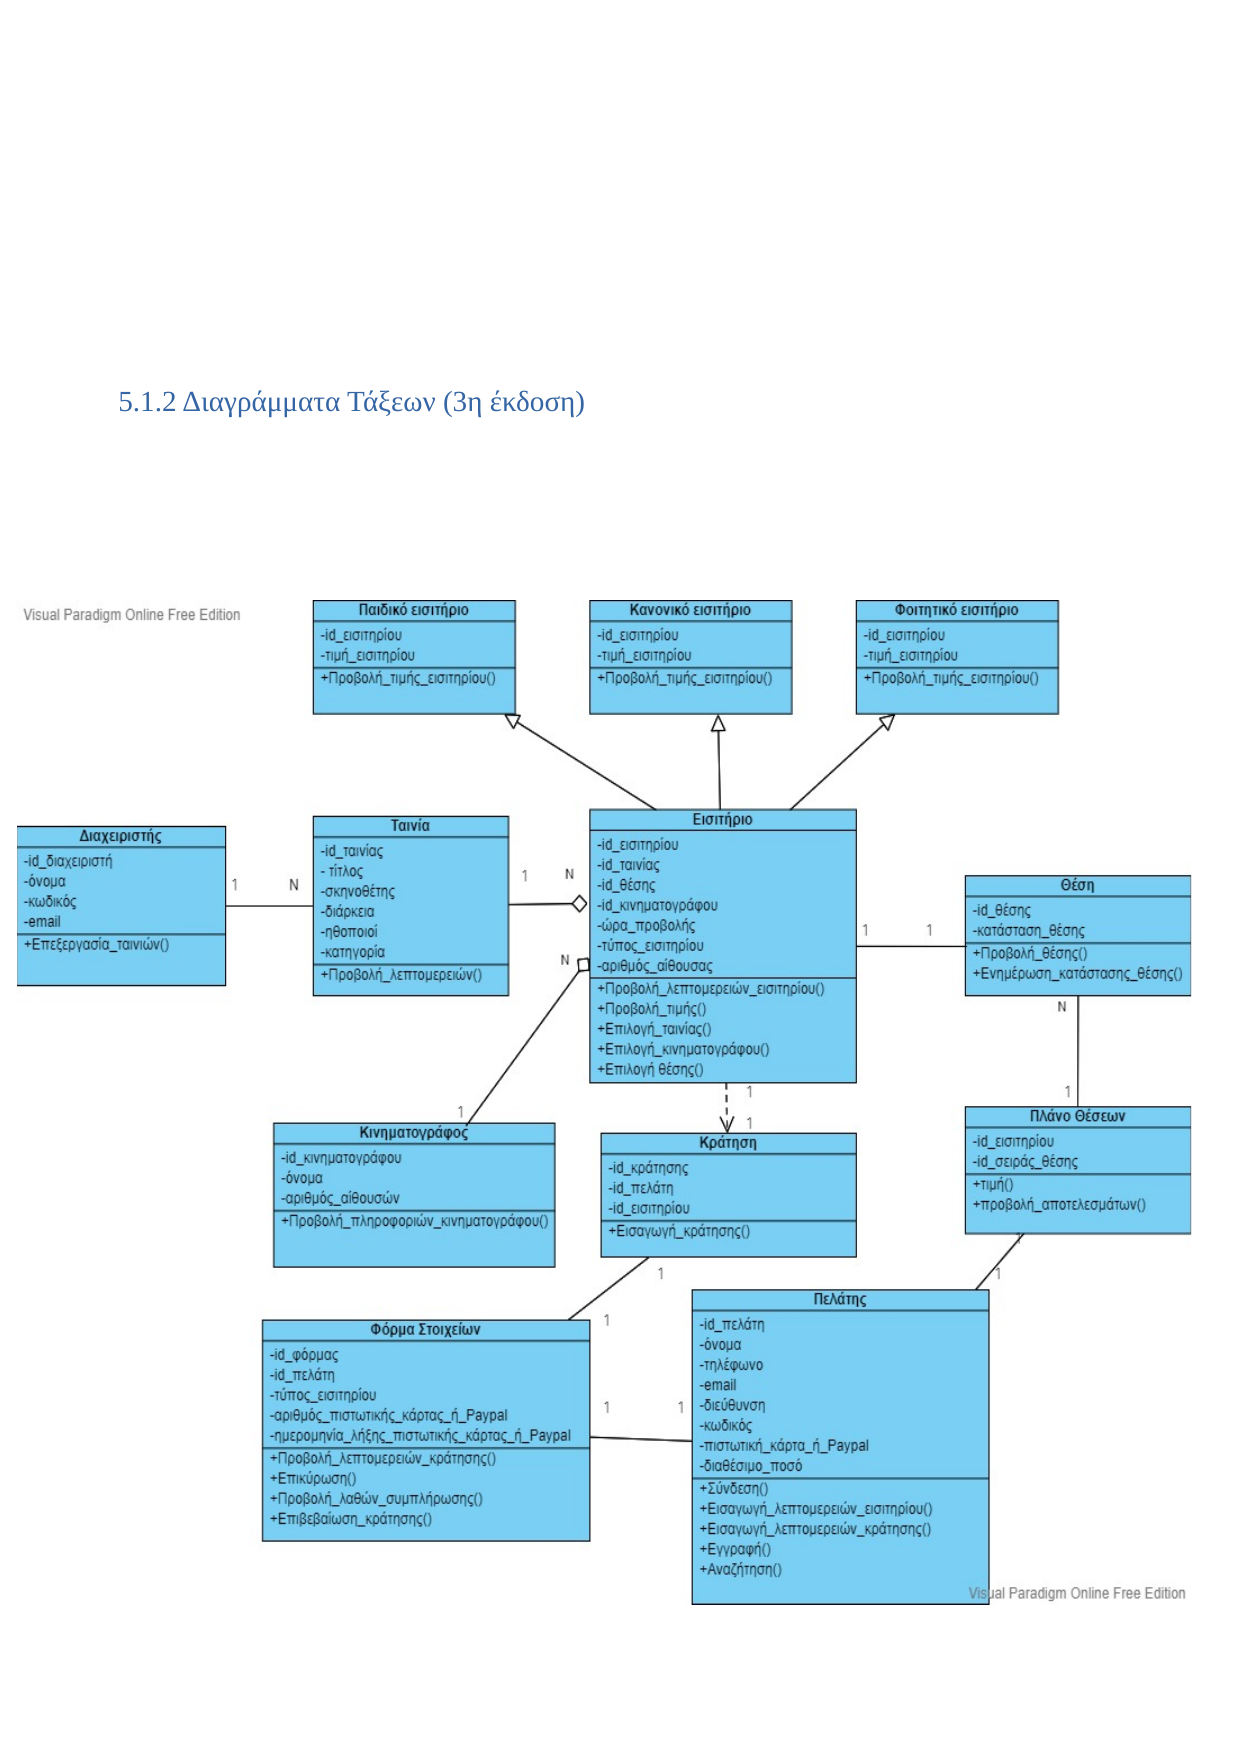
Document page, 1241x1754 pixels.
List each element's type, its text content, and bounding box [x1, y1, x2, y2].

text 5.1.2 Διαγράμματα Τάξεων (3η έκδοση) [118, 384, 1122, 417]
